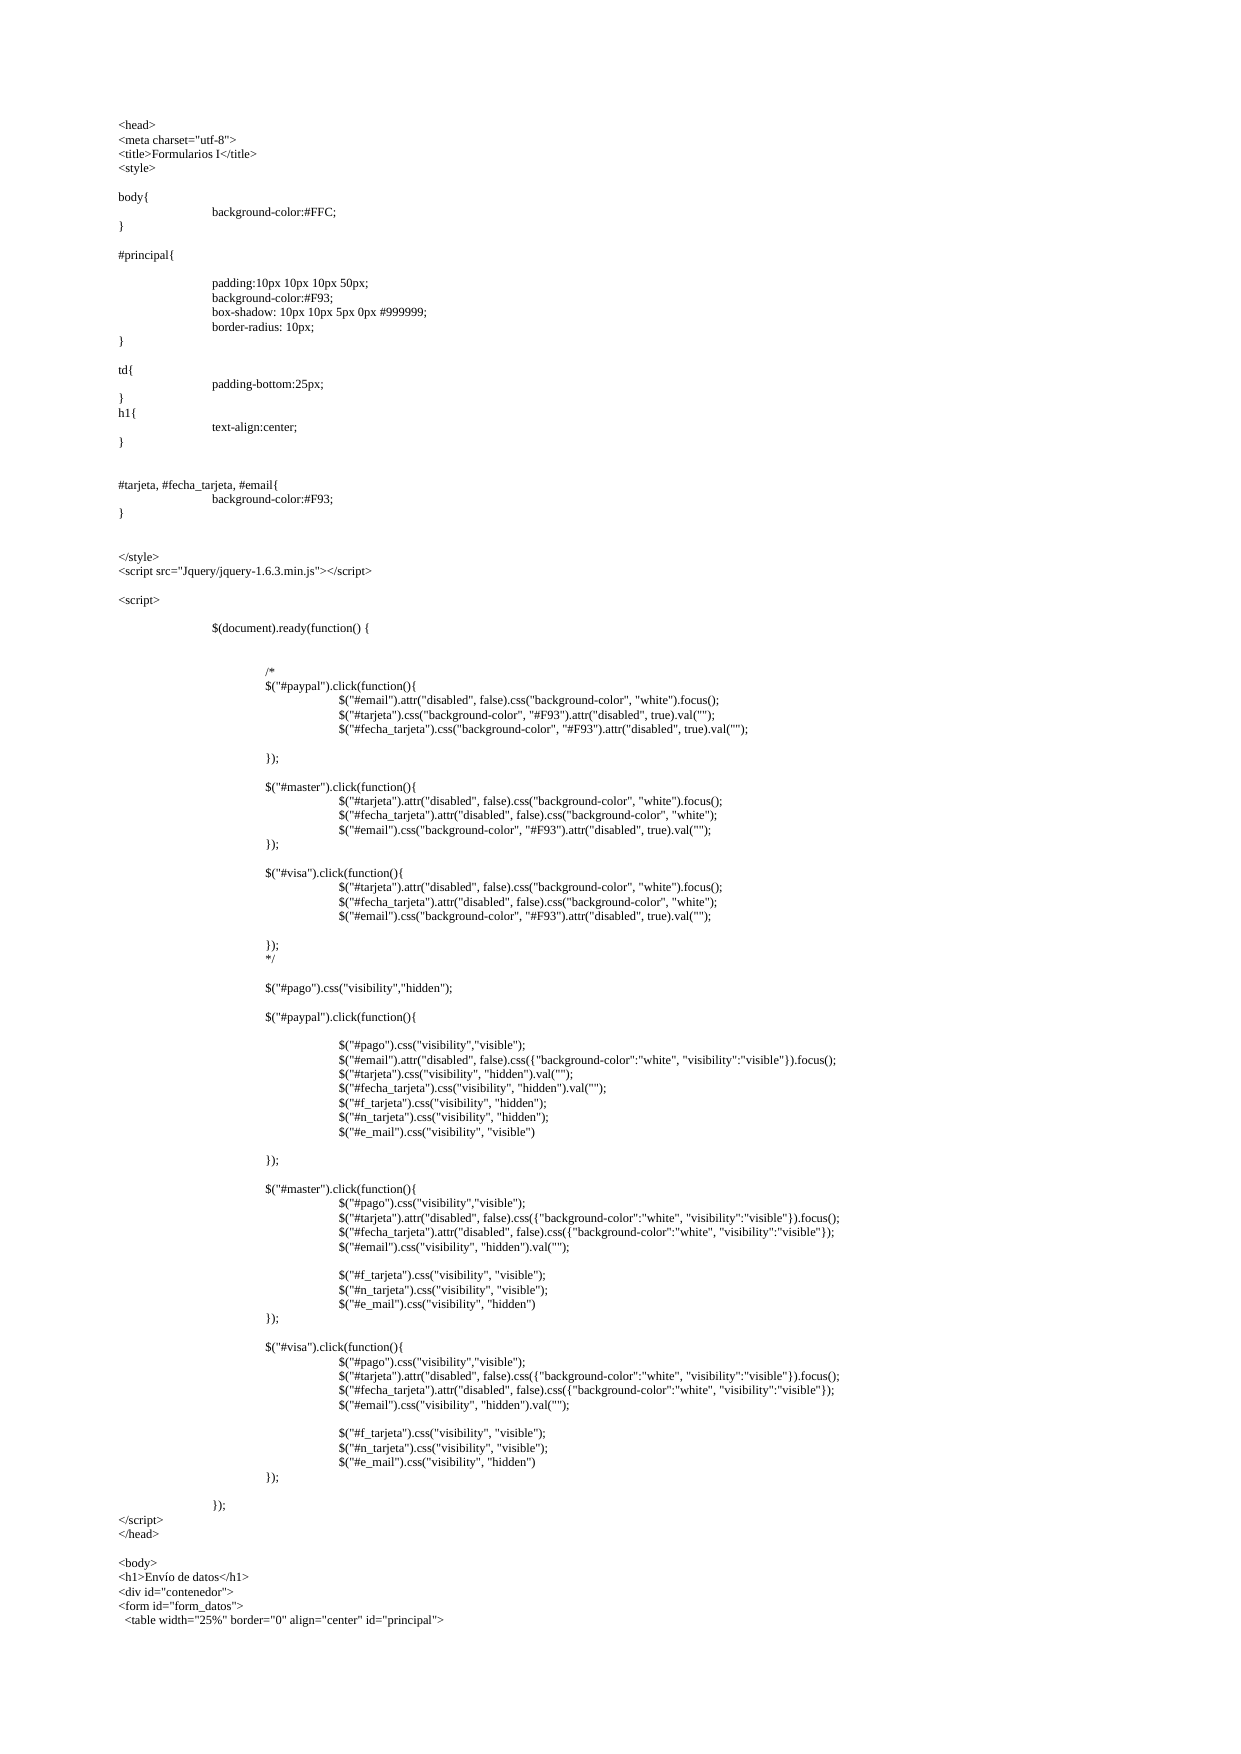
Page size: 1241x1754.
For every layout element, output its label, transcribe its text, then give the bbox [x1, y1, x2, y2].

text <script src="Jquery/jquery-1.6.3.min.js"></script> [118, 564, 1122, 578]
text $("#n_tarjeta").css("visibility", "visible"); [118, 1282, 1122, 1297]
text $("#e_mail").css("visibility", "visible") [118, 1124, 1122, 1139]
text $("#f_tarjeta").css("visibility", "hidden"); [118, 1096, 1122, 1110]
text $("#email").attr("disabled", false).css("background-color", "white").focus(); [118, 693, 1122, 707]
text box-shadow: 10px 10px 5px 0px #999999; [118, 305, 1122, 319]
text $("#fecha_tarjeta").attr("disabled", false).css("background-color", "white"); [118, 808, 1122, 822]
text $("#e_mail").css("visibility", "hidden") [118, 1455, 1122, 1469]
text $("#visa").click(function(){ [118, 866, 1122, 880]
text background-color:#F93; [118, 492, 1122, 506]
text $("#tarjeta").css("visibility", "hidden").val(""); [118, 1067, 1122, 1081]
text $("#f_tarjeta").css("visibility", "visible"); [118, 1426, 1122, 1441]
text background-color:#FFC; [118, 204, 1122, 219]
text $("#email").css("background-color", "#F93").attr("disabled", true).val(""); [118, 822, 1122, 837]
text <meta charset="utf-8"> [118, 132, 1122, 147]
text $("#fecha_tarjeta").css("visibility", "hidden").val(""); [118, 1081, 1122, 1096]
text }); [118, 1153, 1122, 1167]
text $("#fecha_tarjeta").attr("disabled", false).css({"background-color":"white", "visibility":"visible"}); [118, 1383, 1122, 1397]
text $("#tarjeta").attr("disabled", false).css("background-color", "white").focus(); [118, 880, 1122, 894]
text padding:10px 10px 10px 50px; [118, 276, 1122, 291]
text $("#email").css("visibility", "hidden").val(""); [118, 1397, 1122, 1412]
text $("#fecha_tarjeta").css("background-color", "#F93").attr("disabled", true).val(""); [118, 722, 1122, 736]
text $("#pago").css("visibility","visible"); [118, 1038, 1122, 1052]
text } [118, 506, 1122, 521]
text }); [118, 751, 1122, 765]
text $("#pago").css("visibility","visible"); [118, 1196, 1122, 1211]
text $("#f_tarjeta").css("visibility", "visible"); [118, 1268, 1122, 1282]
text $(document).ready(function() { [118, 621, 1122, 636]
text #tarjeta, #fecha_tarjeta, #email{ [118, 477, 1122, 492]
text $("#pago").css("visibility","visible"); [118, 1354, 1122, 1369]
text $("#master").click(function(){ [118, 1182, 1122, 1196]
text background-color:#F93; [118, 291, 1122, 305]
text }); [118, 1469, 1122, 1484]
text border-radius: 10px; [118, 319, 1122, 334]
text $("#n_tarjeta").css("visibility", "hidden"); [118, 1110, 1122, 1124]
text <div id="contenedor"> [118, 1584, 1122, 1599]
text text-align:center; [118, 420, 1122, 434]
text h1{ [118, 406, 1122, 420]
text $("#tarjeta").attr("disabled", false).css({"background-color":"white", "visibility":"visible"}).focus(); [118, 1369, 1122, 1383]
text /* [118, 664, 1122, 679]
text } [118, 391, 1122, 406]
text $("#visa").click(function(){ [118, 1340, 1122, 1354]
text padding-bottom:25px; [118, 377, 1122, 391]
text }); [118, 837, 1122, 851]
text $("#e_mail").css("visibility", "hidden") [118, 1297, 1122, 1311]
text $("#email").attr("disabled", false).css({"background-color":"white", "visibility":"visible"}).focus(); [118, 1052, 1122, 1067]
text <style> [118, 161, 1122, 176]
text }); [118, 1498, 1122, 1512]
text </head> [118, 1527, 1122, 1541]
text $("#master").click(function(){ [118, 779, 1122, 794]
text td{ [118, 362, 1122, 377]
text $("#paypal").click(function(){ [118, 679, 1122, 693]
text } [118, 434, 1122, 449]
text <title>Formularios I</title> [118, 147, 1122, 161]
text </style> [118, 549, 1122, 564]
text $("#n_tarjeta").css("visibility", "visible"); [118, 1441, 1122, 1455]
text } [118, 334, 1122, 348]
text body{ [118, 190, 1122, 204]
text $("#pago").css("visibility","hidden"); [118, 981, 1122, 995]
text <table width="25%" border="0" align="center" id="principal"> [118, 1613, 1122, 1627]
text $("#email").css("visibility", "hidden").val(""); [118, 1239, 1122, 1254]
text <body> [118, 1556, 1122, 1570]
text $("#email").css("background-color", "#F93").attr("disabled", true).val(""); [118, 909, 1122, 923]
text #principal{ [118, 247, 1122, 262]
text $("#paypal").click(function(){ [118, 1009, 1122, 1024]
text <h1>Envío de datos</h1> [118, 1570, 1122, 1584]
text </script> [118, 1512, 1122, 1527]
text }); [118, 1311, 1122, 1326]
text */ [118, 952, 1122, 966]
text $("#fecha_tarjeta").attr("disabled", false).css("background-color", "white"); [118, 894, 1122, 909]
text $("#tarjeta").attr("disabled", false).css("background-color", "white").focus(); [118, 794, 1122, 808]
text <head> [118, 118, 1122, 132]
text <script> [118, 592, 1122, 607]
text $("#fecha_tarjeta").attr("disabled", false).css({"background-color":"white", "visibility":"visible"}); [118, 1225, 1122, 1239]
text <form id="form_datos"> [118, 1599, 1122, 1613]
text $("#tarjeta").css("background-color", "#F93").attr("disabled", true).val(""); [118, 707, 1122, 722]
text $("#tarjeta").attr("disabled", false).css({"background-color":"white", "visibility":"visible"}).focus(); [118, 1211, 1122, 1225]
text } [118, 219, 1122, 233]
text }); [118, 937, 1122, 952]
